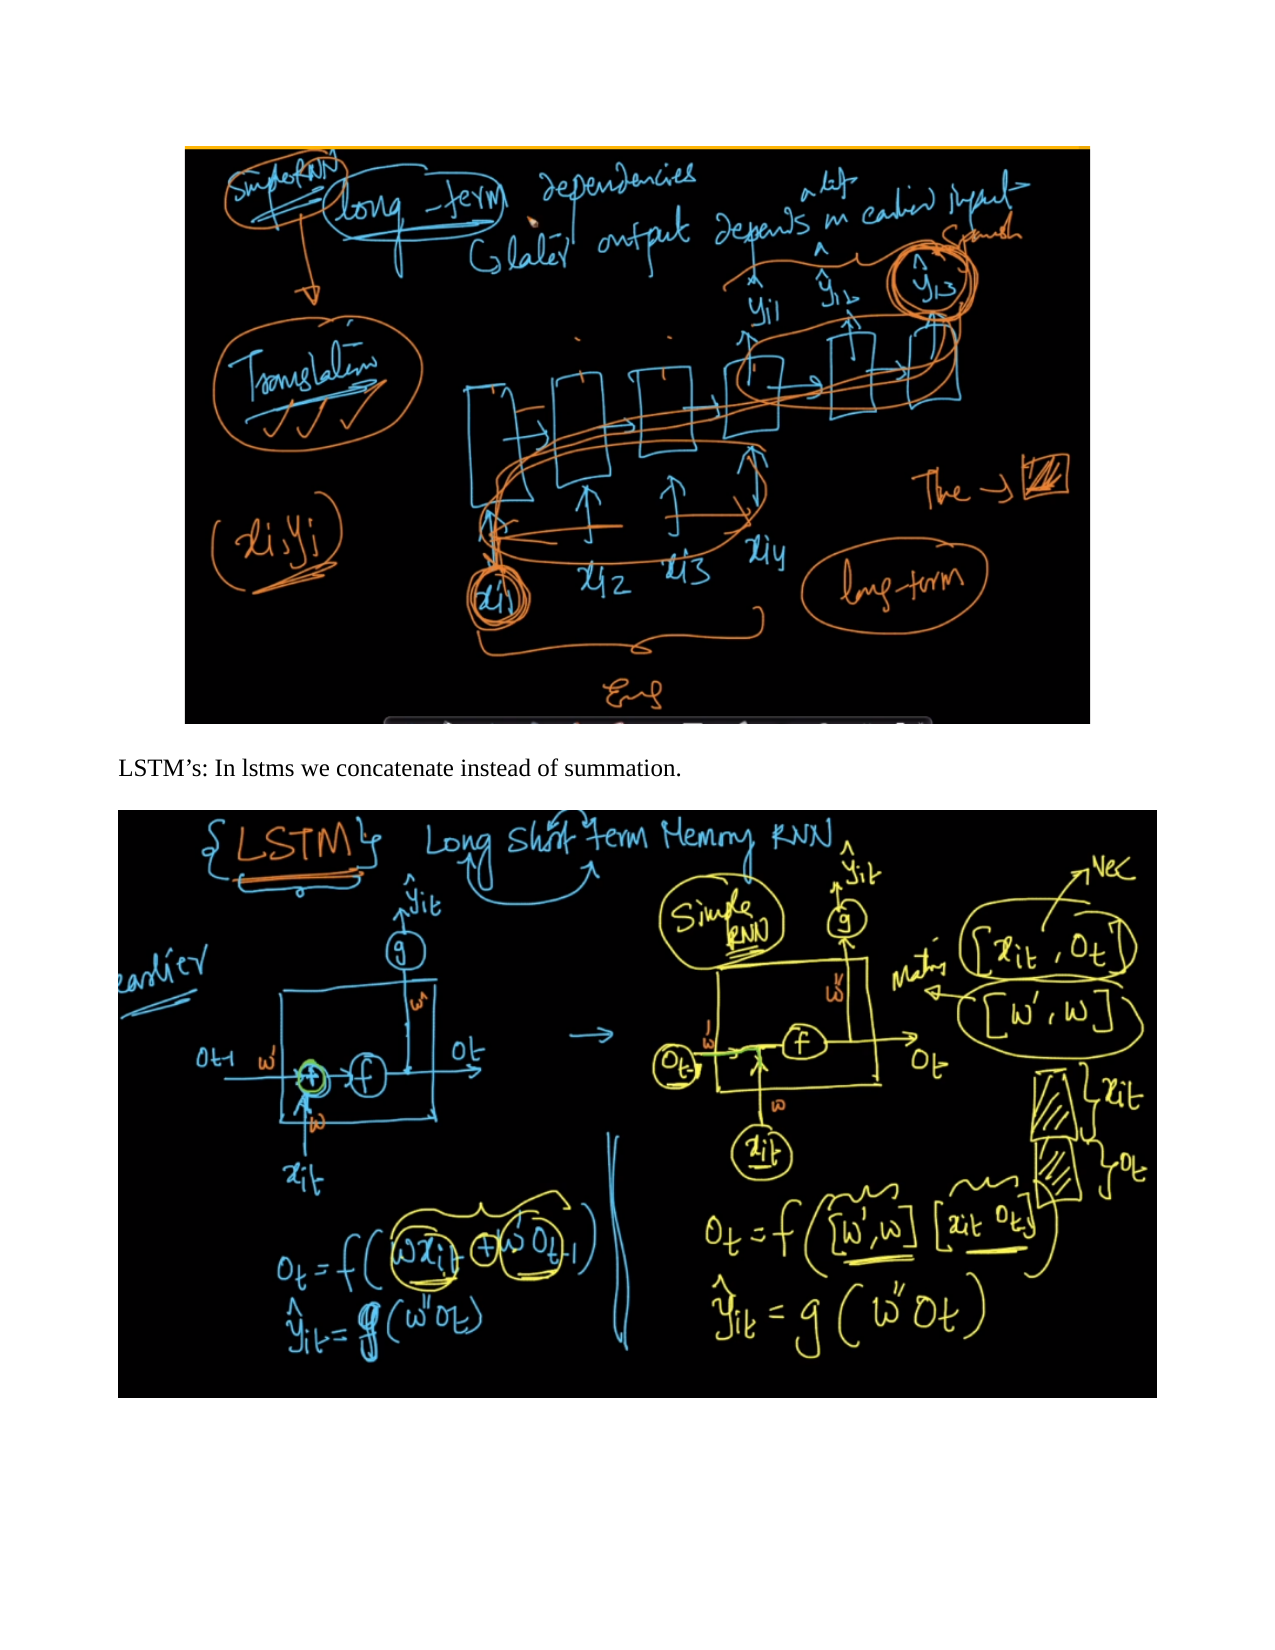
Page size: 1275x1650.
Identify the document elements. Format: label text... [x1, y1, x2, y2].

picture [184, 146, 1091, 724]
text LSTM’s: In lstms we concatenate instead of summation. [118, 753, 1157, 782]
picture [118, 810, 1157, 1398]
